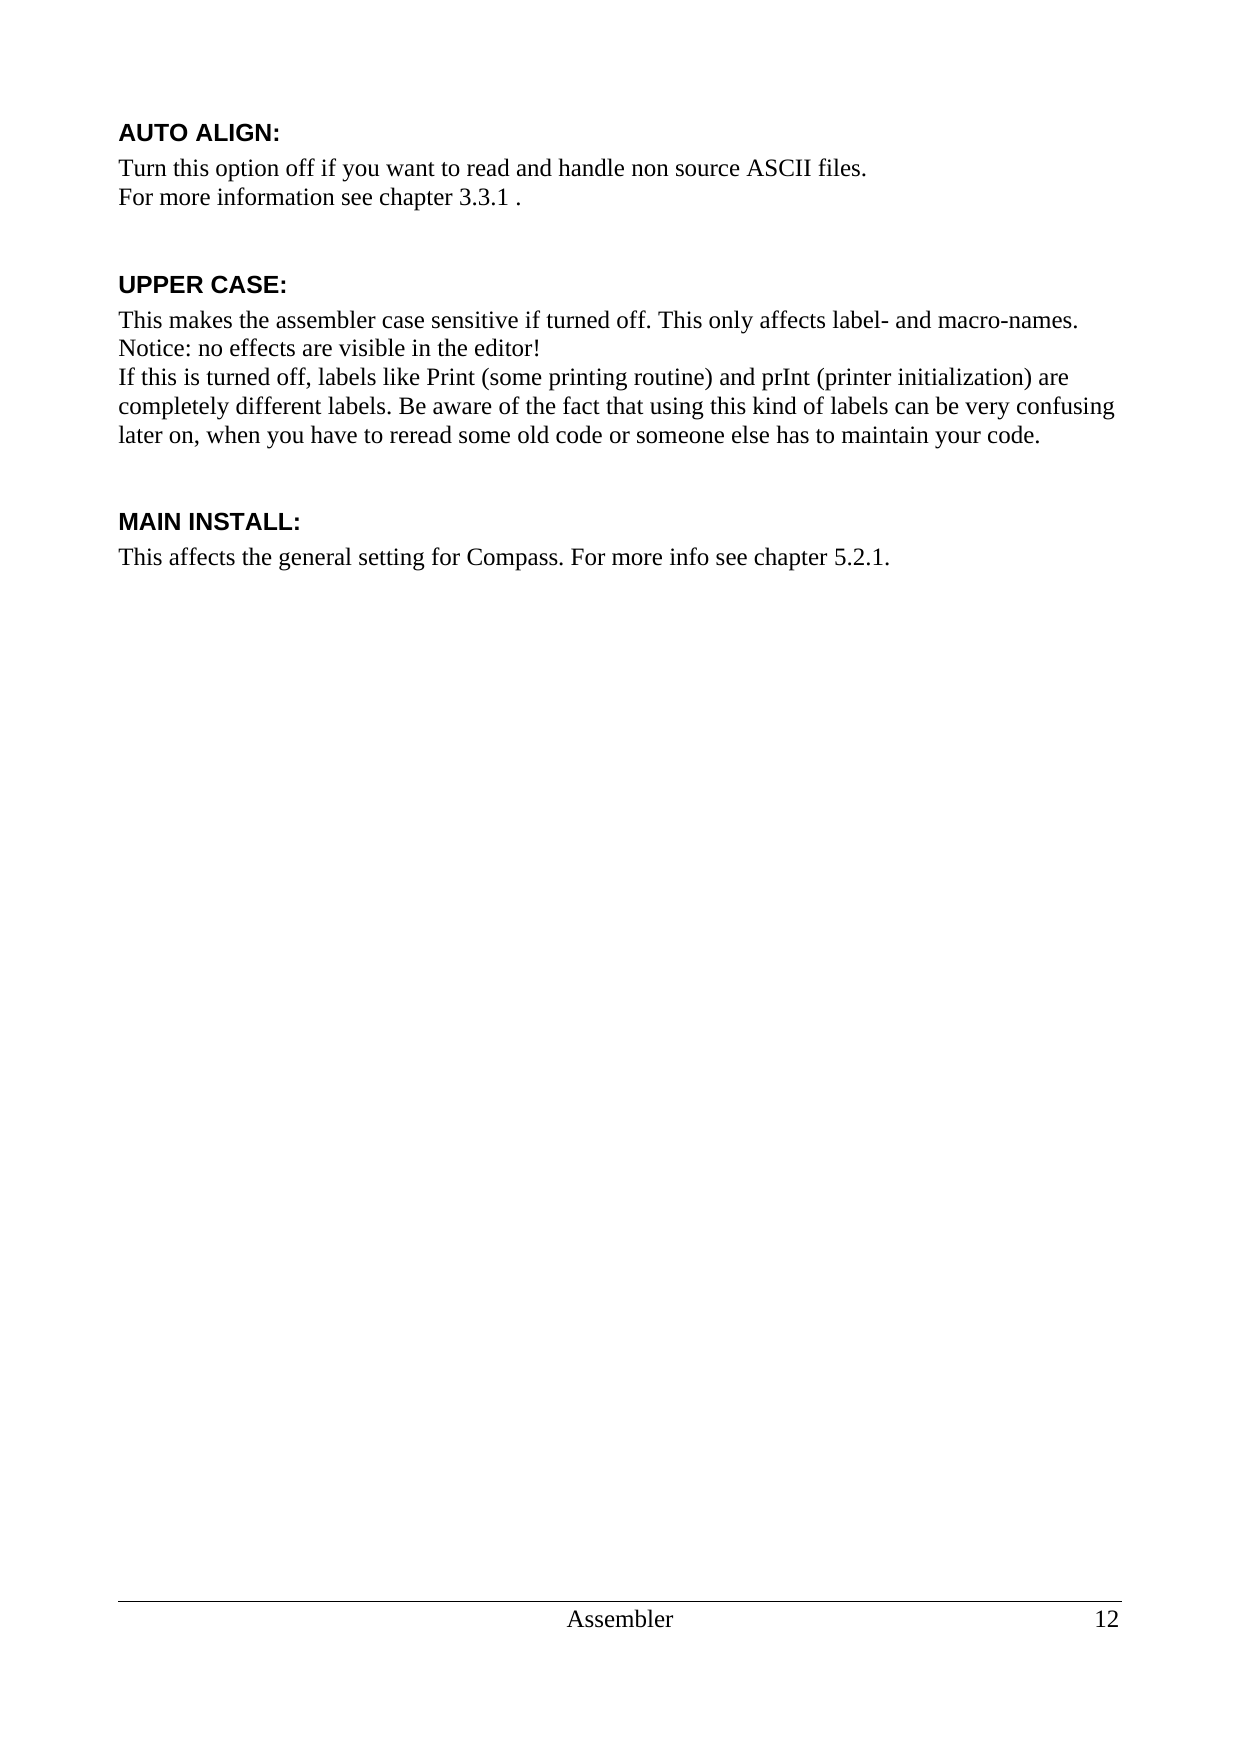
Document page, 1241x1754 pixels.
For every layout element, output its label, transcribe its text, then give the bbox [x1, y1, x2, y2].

text Notice: no effects are visible in the editor! [118, 333, 1122, 362]
subtitle UPPER CASE: [118, 270, 1122, 298]
text For more information see chapter 3.2.1 . [118, 182, 1122, 211]
text Turn this option off if you want to read and handle non source ASCII files. [118, 153, 1122, 182]
subtitle AUTO ALIGN: [118, 118, 1122, 147]
subtitle MAIN INSTALL: [118, 507, 1122, 536]
text If this is turned off, labels like Print (some printing routine) and prInt (printer initialization) are completely different labels. Be aware of the fact that using this kind of labels can be very confusing later on, when you have to reread some old code or someone else has to maintain your code. [118, 362, 1122, 448]
text This affects the general setting for Compass. For more info see chapter 5.2.1. [118, 542, 1122, 571]
text This makes the assembler case sensitive if turned off. This only affects label- and macro-names. [118, 305, 1122, 333]
